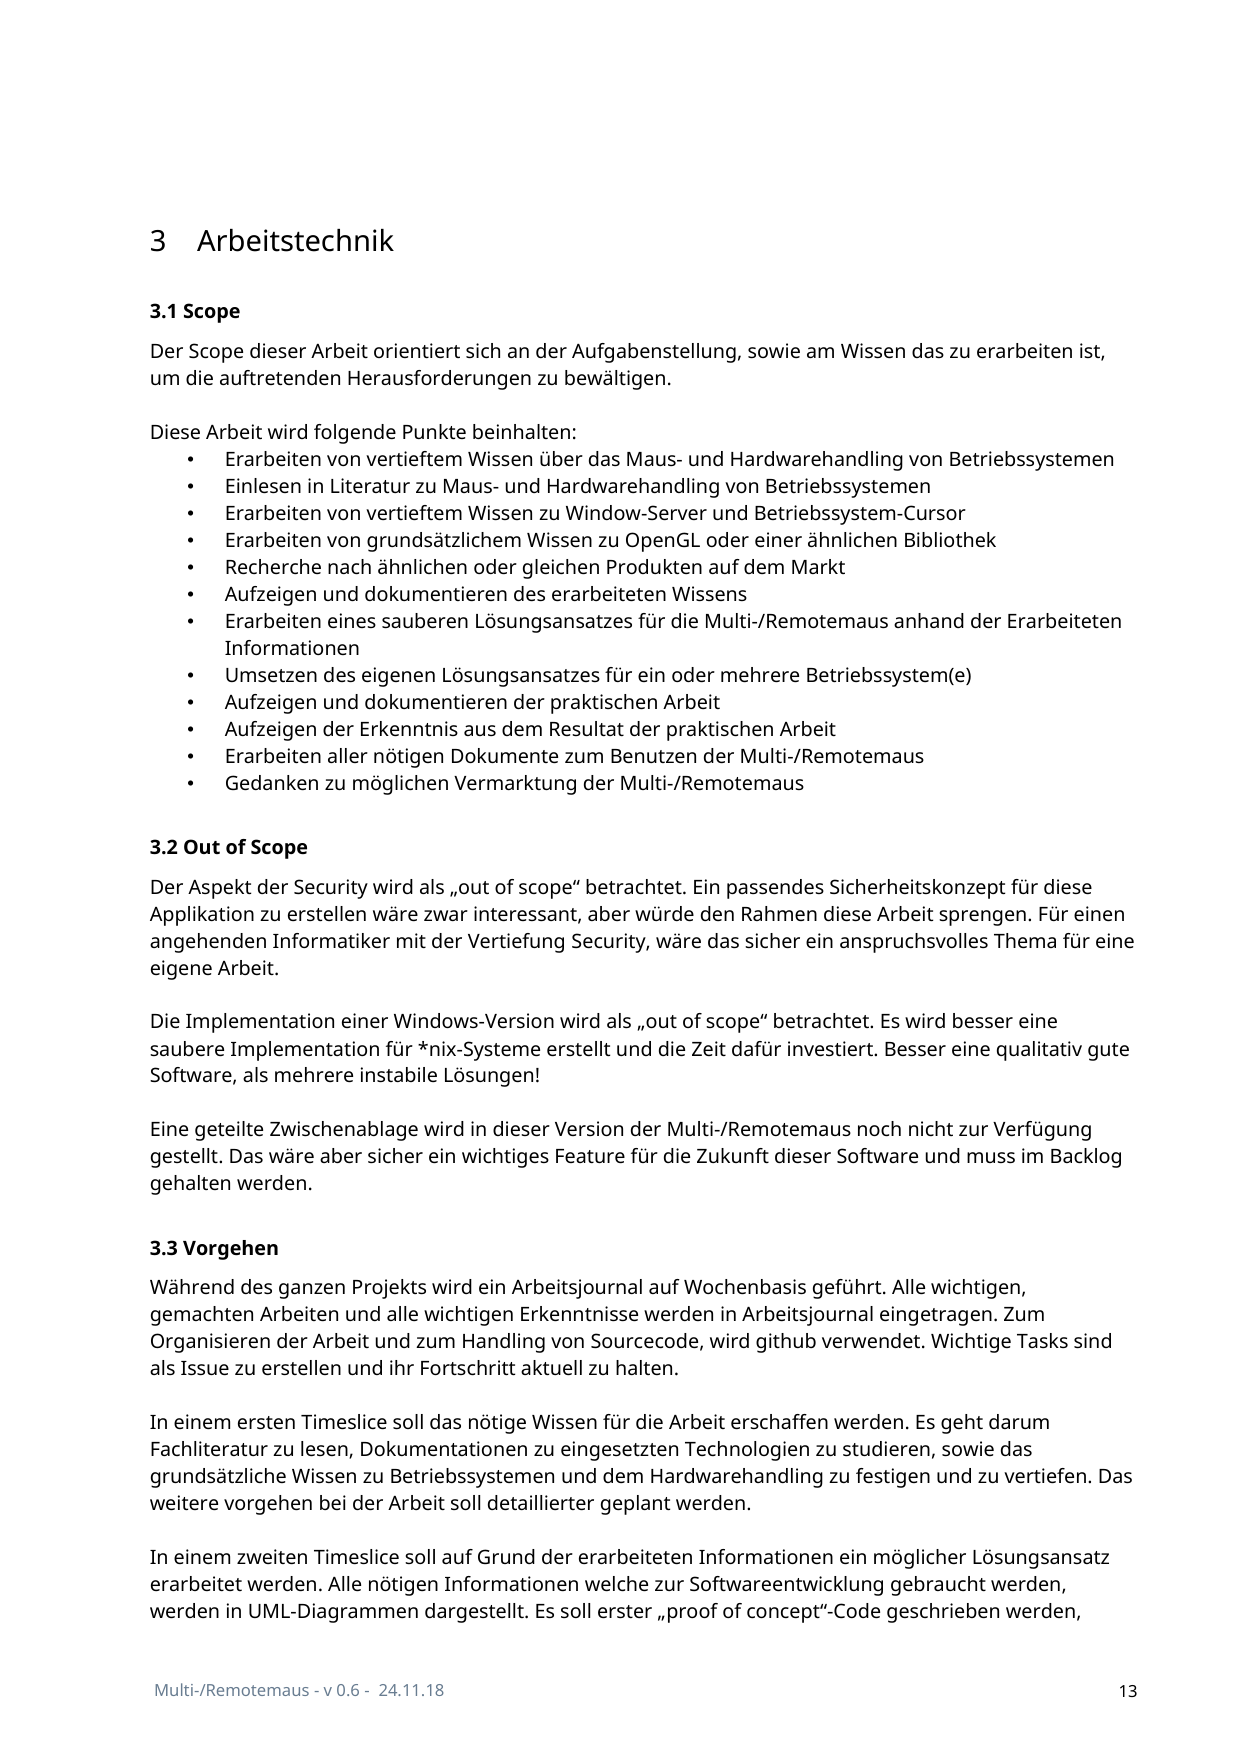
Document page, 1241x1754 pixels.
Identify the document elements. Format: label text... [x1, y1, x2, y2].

list Erarbeiten eines sauberen Lösungsansatzes für die Multi-/Remotemaus anhand der Erarbeiteten Informationen [187, 607, 1136, 661]
text In einem ersten Timeslice soll das nötige Wissen für die Arbeit erschaffen werden. Es geht darum Fachliteratur zu lesen, Dokumentationen zu eingesetzten Technologien zu studieren, sowie das grundsätzliche Wissen zu Betriebssystemen und dem Hardwarehandling zu festigen und zu vertiefen. Das weitere vorgehen bei der Arbeit soll detaillierter geplant werden. [149, 1408, 1136, 1516]
subtitle Arbeitstechnik [149, 221, 1136, 260]
list Aufzeigen und dokumentieren des erarbeiteten Wissens [187, 580, 1136, 607]
text Eine geteilte Zwischenablage wird in dieser Version der Multi-/Remotemaus noch nicht zur Verfügung gestellt. Das wäre aber sicher ein wichtiges Feature für die Zukunft dieser Software und muss im Backlog gehalten werden. [149, 1116, 1136, 1197]
subtitle Vorgehen [149, 1234, 1136, 1261]
text Der Scope dieser Arbeit orientiert sich an der Aufgabenstellung, sowie am Wissen das zu erarbeiten ist, um die auftretenden Herausforderungen zu bewältigen. [149, 337, 1136, 391]
subtitle Scope [149, 298, 1136, 325]
list Aufzeigen und dokumentieren der praktischen Arbeit [187, 688, 1136, 715]
list Erarbeiten von vertieftem Wissen über das Maus- und Hardwarehandling von Betriebssystemen [187, 445, 1136, 472]
text Diese Arbeit wird folgende Punkte beinhalten: [149, 418, 1136, 445]
list Umsetzen des eigenen Lösungsansatzes für ein oder mehrere Betriebssystem(e) [187, 661, 1136, 688]
subtitle Out of Scope [149, 833, 1136, 860]
list Einlesen in Literatur zu Maus- und Hardwarehandling von Betriebssystemen [187, 472, 1136, 499]
list Gedanken zu möglichen Vermarktung der Multi-/Remotemaus [187, 769, 1136, 796]
text Während des ganzen Projekts wird ein Arbeitsjournal auf Wochenbasis geführt. Alle wichtigen, gemachten Arbeiten und alle wichtigen Erkenntnisse werden in Arbeitsjournal eingetragen. Zum Organisieren der Arbeit und zum Handling von Sourcecode, wird github verwendet. Wichtige Tasks sind als Issue zu erstellen und ihr Fortschritt aktuell zu halten. [149, 1274, 1136, 1382]
text Der Aspekt der Security wird als „out of scope“ betrachtet. Ein passendes Sicherheitskonzept für diese Applikation zu erstellen wäre zwar interessant, aber würde den Rahmen diese Arbeit sprengen. Für einen angehenden Informatiker mit der Vertiefung Security, wäre das sicher ein anspruchsvolles Thema für eine eigene Arbeit. [149, 873, 1136, 981]
list Aufzeigen der Erkenntnis aus dem Resultat der praktischen Arbeit [187, 715, 1136, 742]
text In einem zweiten Timeslice soll auf Grund der erarbeiteten Informationen ein möglicher Lösungsansatz erarbeitet werden. Alle nötigen Informationen welche zur Softwareentwicklung gebraucht werden, werden in UML-Diagrammen dargestellt. Es soll erster „proof of concept“-Code geschrieben werden, [149, 1543, 1136, 1624]
list Erarbeiten aller nötigen Dokumente zum Benutzen der Multi-/Remotemaus [187, 742, 1136, 769]
list Erarbeiten von grundsätzlichem Wissen zu OpenGL oder einer ähnlichen Bibliothek [187, 526, 1136, 553]
list Recherche nach ähnlichen oder gleichen Produkten auf dem Markt [187, 553, 1136, 580]
text Die Implementation einer Windows-Version wird als „out of scope“ betrachtet. Es wird besser eine saubere Implementation für *nix-Systeme erstellt und die Zeit dafür investiert. Besser eine qualitativ gute Software, als mehrere instabile Lösungen! [149, 1008, 1136, 1089]
list Erarbeiten von vertieftem Wissen zu Window-Server und Betriebssystem-Cursor [187, 499, 1136, 526]
